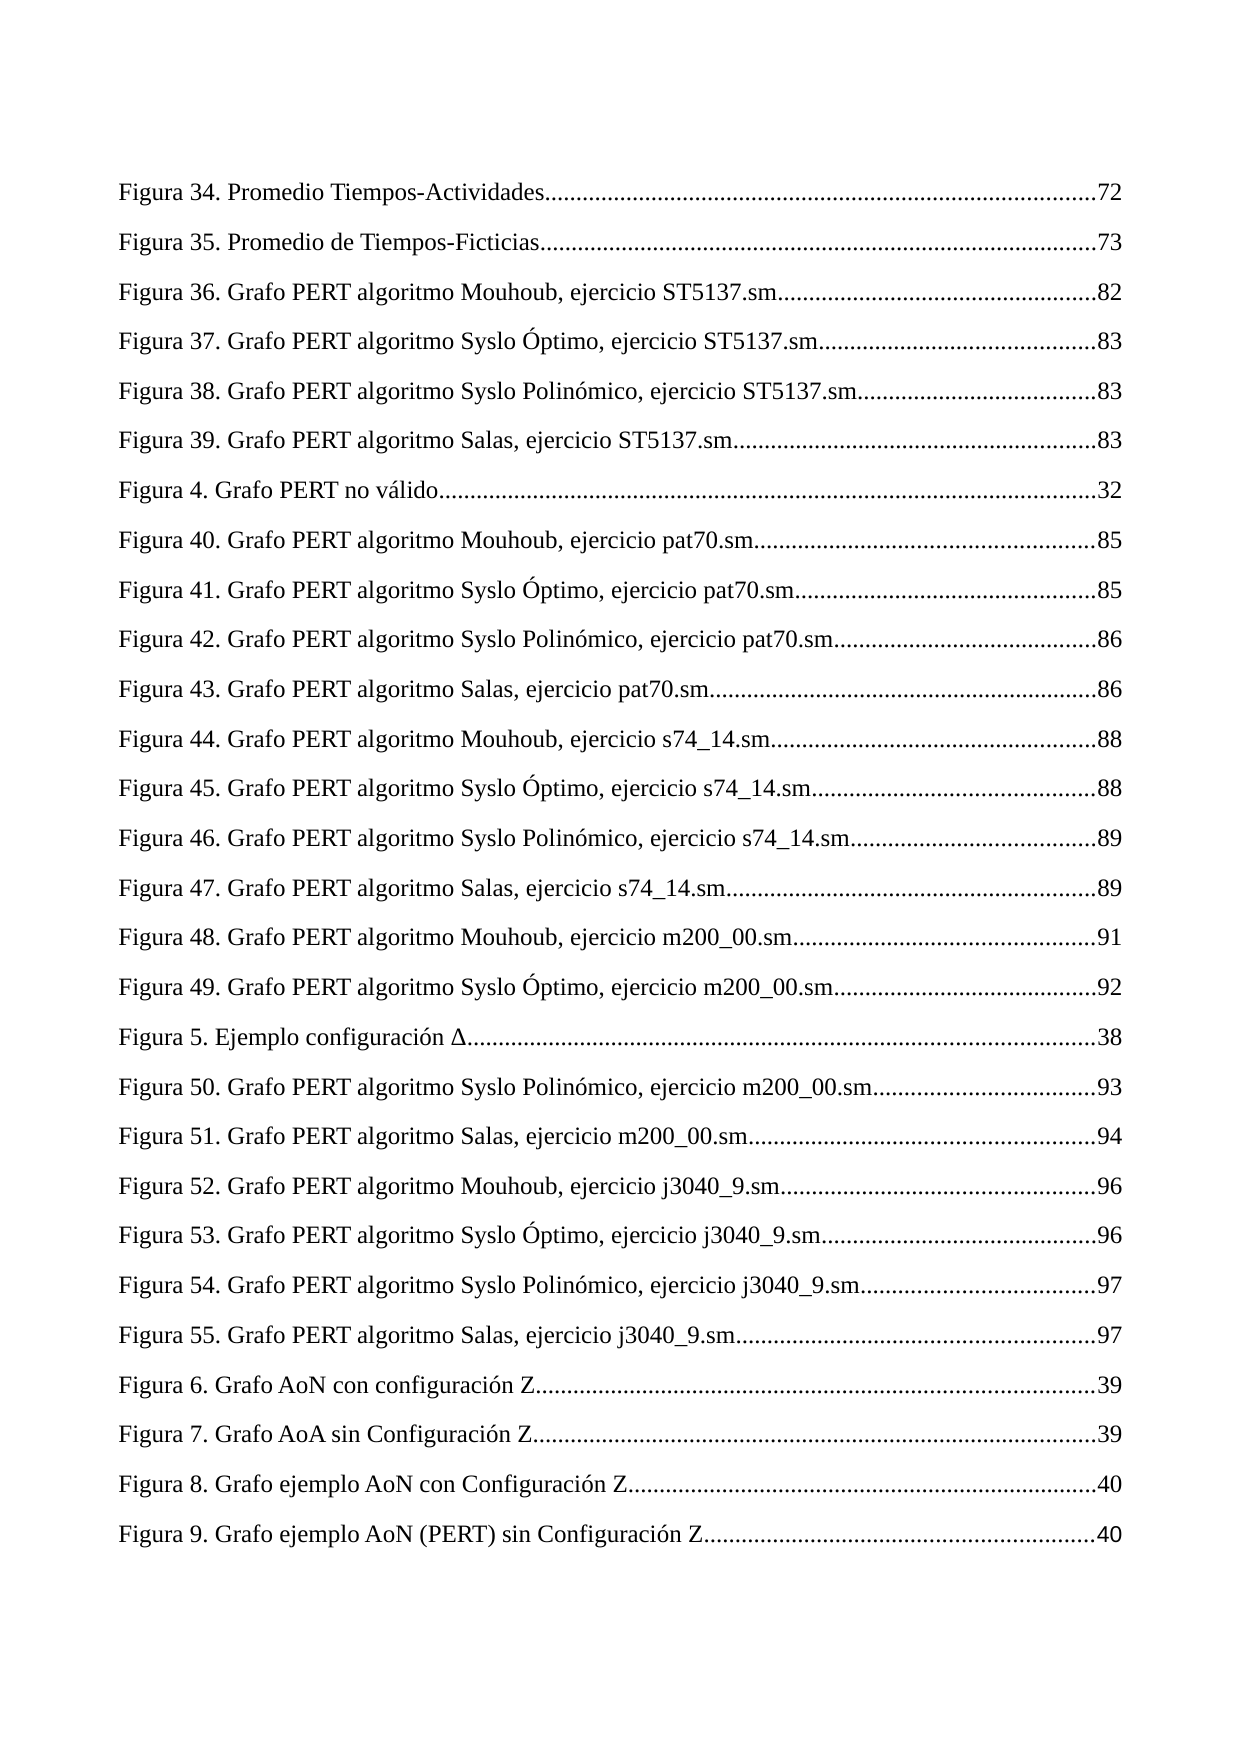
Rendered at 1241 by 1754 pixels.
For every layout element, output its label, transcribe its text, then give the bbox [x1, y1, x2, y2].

text Figura 7. Grafo AoA sin Configuración Z 39 [118, 1419, 1122, 1448]
text Figura 41. Grafo PERT algoritmo Syslo Óptimo, ejercicio pat70.sm 85 [118, 575, 1122, 603]
text Figura 54. Grafo PERT algoritmo Syslo Polinómico, ejercicio j3040_9.sm 97 [118, 1270, 1122, 1299]
text Figura 46. Grafo PERT algoritmo Syslo Polinómico, ejercicio s74_14.sm 89 [118, 823, 1122, 852]
text Figura 34. Promedio Tiempos-Actividades 72 [118, 177, 1122, 206]
text Figura 48. Grafo PERT algoritmo Mouhoub, ejercicio m200_00.sm 91 [118, 922, 1122, 951]
text Figura 55. Grafo PERT algoritmo Salas, ejercicio j3040_9.sm 97 [118, 1320, 1122, 1349]
text Figura 8. Grafo ejemplo AoN con Configuración Z 40 [118, 1469, 1122, 1498]
text Figura 43. Grafo PERT algoritmo Salas, ejercicio pat70.sm 86 [118, 674, 1122, 703]
text Figura 39. Grafo PERT algoritmo Salas, ejercicio ST5137.sm 83 [118, 426, 1122, 454]
text Figura 45. Grafo PERT algoritmo Syslo Óptimo, ejercicio s74_14.sm 88 [118, 773, 1122, 802]
text Figura 36. Grafo PERT algoritmo Mouhoub, ejercicio ST5137.sm 82 [118, 277, 1122, 305]
text Figura 38. Grafo PERT algoritmo Syslo Polinómico, ejercicio ST5137.sm 83 [118, 376, 1122, 405]
text Figura 37. Grafo PERT algoritmo Syslo Óptimo, ejercicio ST5137.sm 83 [118, 326, 1122, 355]
text Figura 42. Grafo PERT algoritmo Syslo Polinómico, ejercicio pat70.sm 86 [118, 624, 1122, 653]
text Figura 9. Grafo ejemplo AoN (PERT) sin Configuración Z 40 [118, 1519, 1122, 1547]
text Figura 6. Grafo AoN con configuración Z 39 [118, 1370, 1122, 1398]
text Figura 44. Grafo PERT algoritmo Mouhoub, ejercicio s74_14.sm 88 [118, 724, 1122, 752]
text Figura 5. Ejemplo configuración Δ 38 [118, 1022, 1122, 1051]
text Figura 47. Grafo PERT algoritmo Salas, ejercicio s74_14.sm 89 [118, 873, 1122, 902]
text Figura 53. Grafo PERT algoritmo Syslo Óptimo, ejercicio j3040_9.sm 96 [118, 1221, 1122, 1249]
text Figura 35. Promedio de Tiempos-Ficticias 73 [118, 227, 1122, 256]
text Figura 49. Grafo PERT algoritmo Syslo Óptimo, ejercicio m200_00.sm 92 [118, 972, 1122, 1001]
text Figura 52. Grafo PERT algoritmo Mouhoub, ejercicio j3040_9.sm 96 [118, 1171, 1122, 1200]
text Figura 40. Grafo PERT algoritmo Mouhoub, ejercicio pat70.sm 85 [118, 525, 1122, 554]
text Figura 50. Grafo PERT algoritmo Syslo Polinómico, ejercicio m200_00.sm 93 [118, 1072, 1122, 1100]
text Figura 51. Grafo PERT algoritmo Salas, ejercicio m200_00.sm 94 [118, 1121, 1122, 1150]
text Figura 4. Grafo PERT no válido 32 [118, 475, 1122, 504]
